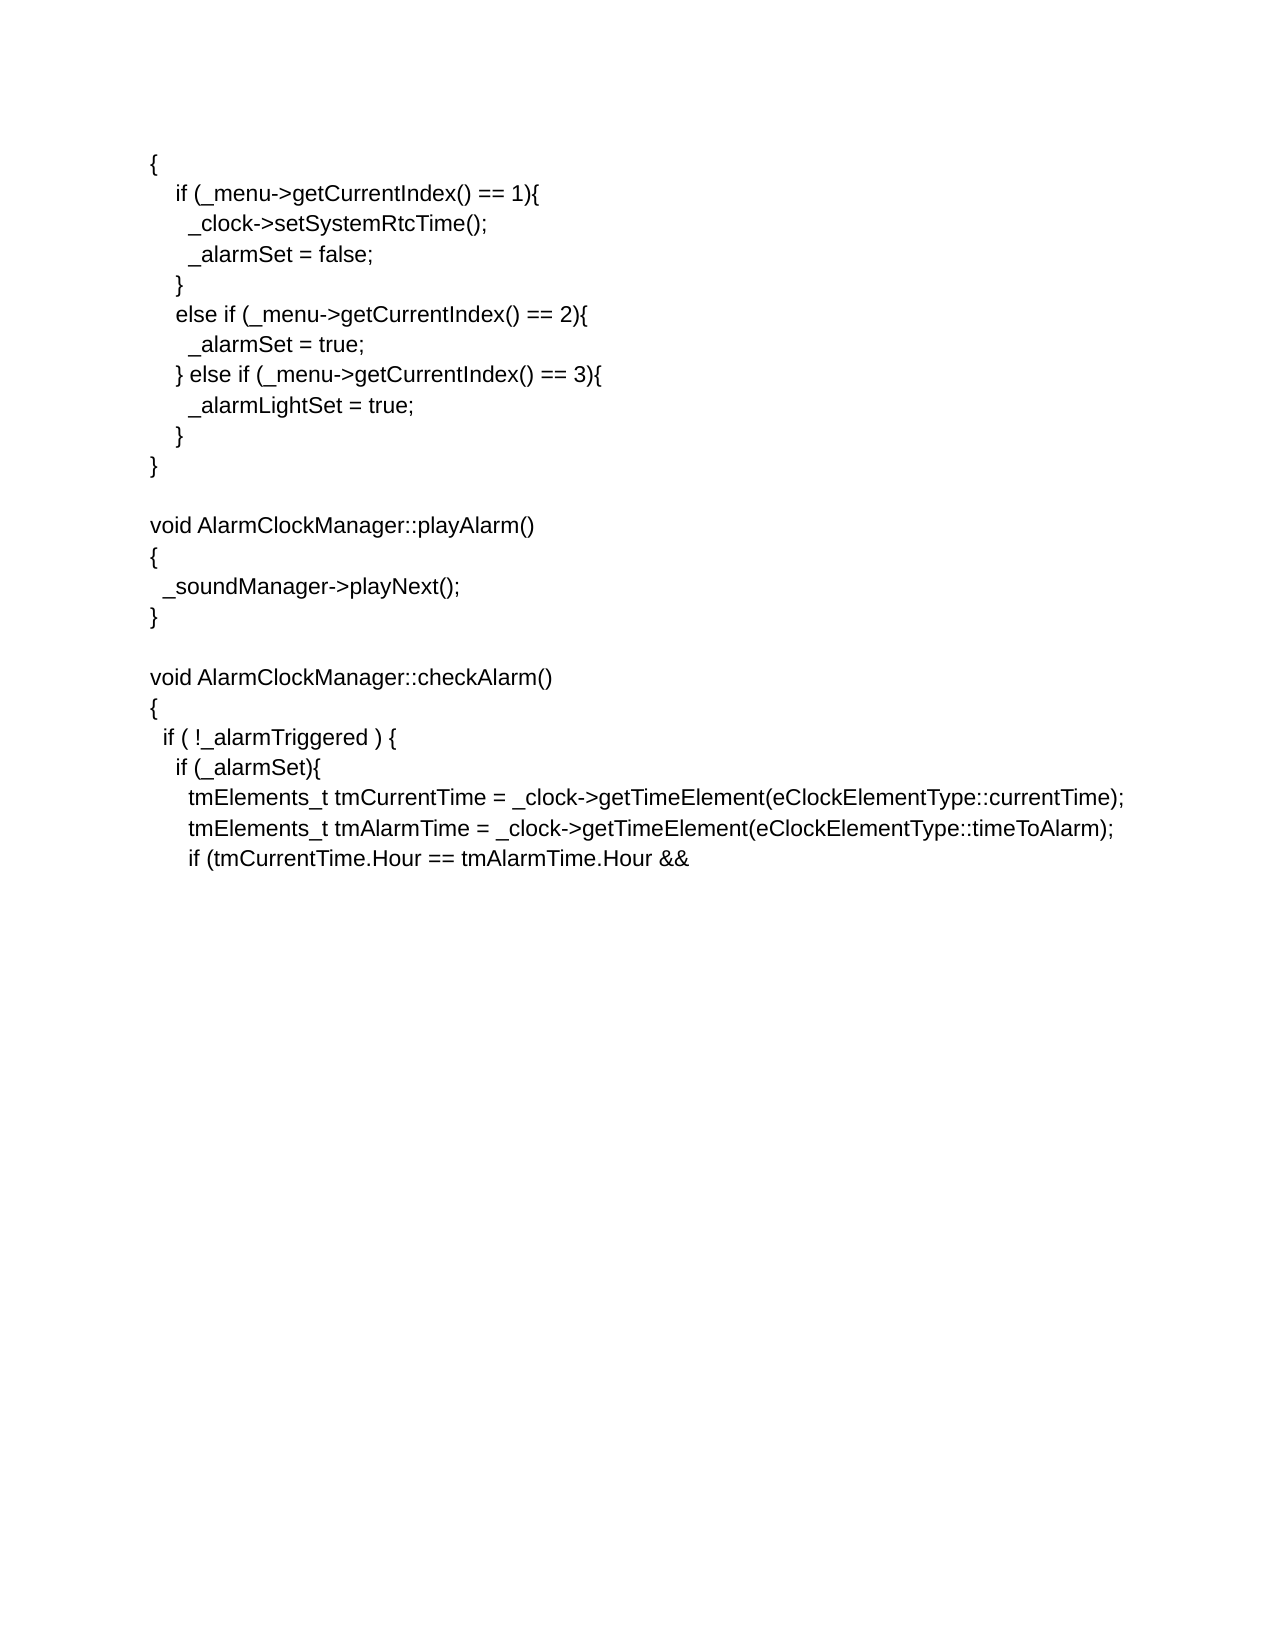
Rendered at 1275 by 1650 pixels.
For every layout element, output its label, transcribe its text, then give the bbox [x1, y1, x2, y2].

text } else if (_menu->getCurrentIndex() == 3){ [150, 361, 1125, 388]
text else if (_menu->getCurrentIndex() == 2){ [150, 301, 1125, 327]
text tmElements_t tmAlarmTime = _clock->getTimeElement(eClockElementType::timeToAlarm); [150, 814, 1125, 841]
text _alarmLightSet = true; [150, 392, 1125, 418]
text _alarmSet = true; [150, 331, 1125, 358]
text } [150, 422, 1125, 448]
text { [150, 150, 1125, 176]
text if (_alarmSet){ [150, 754, 1125, 781]
text } [150, 452, 1125, 478]
text _alarmSet = false; [150, 241, 1125, 267]
text if (_menu->getCurrentIndex() == 1){ [150, 180, 1125, 207]
text void AlarmClockManager::playAlarm() [150, 512, 1125, 539]
text if (tmCurrentTime.Hour == tmAlarmTime.Hour && [150, 845, 1125, 871]
text void AlarmClockManager::checkAlarm() [150, 663, 1125, 690]
text } [150, 603, 1125, 629]
text tmElements_t tmCurrentTime = _clock->getTimeElement(eClockElementType::currentTime); [150, 784, 1125, 811]
text if ( !_alarmTriggered ) { [150, 724, 1125, 750]
text } [150, 271, 1125, 297]
text { [150, 543, 1125, 569]
text _clock->setSystemRtcTime(); [150, 210, 1125, 237]
text { [150, 694, 1125, 720]
text _soundManager->playNext(); [150, 573, 1125, 599]
